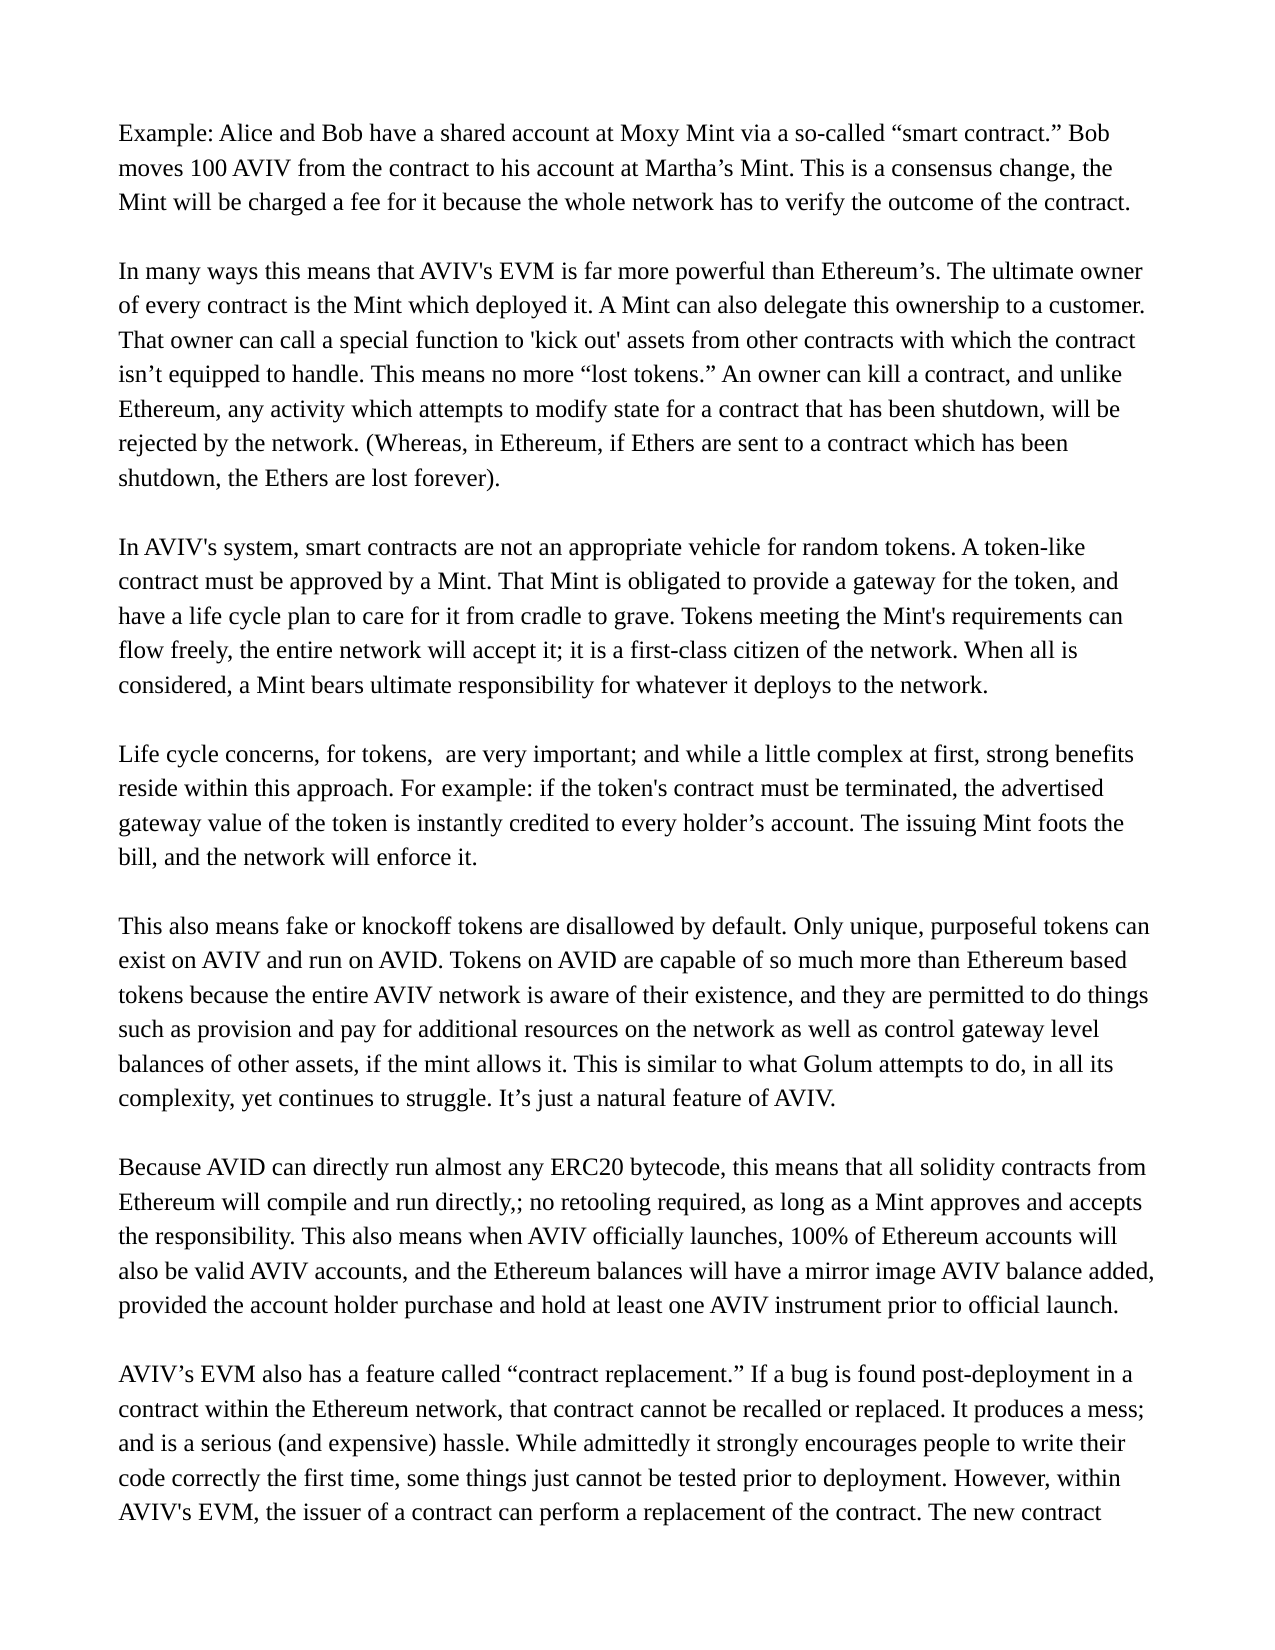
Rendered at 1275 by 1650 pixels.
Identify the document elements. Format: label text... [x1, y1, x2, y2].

text In AVIV's system, smart contracts are not an appropriate vehicle for random tokens. A token-like contract must be approved by a Mint. That Mint is obligated to provide a gateway for the token, and have a life cycle plan to care for it from cradle to grave. Tokens meeting the Mint's requirements can flow freely, the entire network will accept it; it is a first-class citizen of the network. When all is considered, a Mint bears ultimate responsibility for whatever it deploys to the network. [118, 532, 1157, 698]
text Life cycle concerns, for tokens, are very important; and while a little complex at first, strong benefits reside within this approach. For example: if the token's contract must be terminated, the advertised gateway value of the token is instantly credited to every holder’s account. The issuing Mint foots the bill, and the network will enforce it. [118, 739, 1157, 871]
text In many ways this means that AVIV's EVM is far more powerful than Ethereum’s. The ultimate owner of every contract is the Mint which deployed it. A Mint can also delegate this ownership to a customer. That owner can call a special function to 'kick out' assets from other contracts with which the contract isn’t equipped to handle. This means no more “lost tokens.” An owner can kill a contract, and unlike Ethereum, any activity which attempts to modify state for a contract that has been shutdown, will be rejected by the network. (Whereas, in Ethereum, if Ethers are sent to a contract which has been shutdown, the Ethers are lost forever). [118, 256, 1157, 492]
text Because AVID can directly run almost any ERC20 bytecode, this means that all solidity contracts from Ethereum will compile and run directly,; no retooling required, as long as a Mint approves and accepts the responsibility. This also means when AVIV officially launches, 100% of Ethereum accounts will also be valid AVIV accounts, and the Ethereum balances will have a mirror image AVIV balance added, provided the account holder purchase and hold at least one AVIV instrument prior to official launch. [118, 1152, 1157, 1319]
text This also means fake or knockoff tokens are disallowed by default. Only unique, purposeful tokens can exist on AVIV and run on AVID. Tokens on AVID are capable of so much more than Ethereum based tokens because the entire AVIV network is aware of their existence, and they are permitted to do things such as provision and pay for additional resources on the network as well as control gateway level balances of other assets, if the mint allows it. This is similar to what Golum attempts to do, in all its complexity, yet continues to struggle. It’s just a natural feature of AVIV. [118, 911, 1157, 1112]
text AVIV’s EVM also has a feature called “contract replacement.” If a bug is found post-deployment in a contract within the Ethereum network, that contract cannot be recalled or replaced. It produces a mess; and is a serious (and expensive) hassle. While admittedly it strongly encourages people to write their code correctly the first time, some things just cannot be tested prior to deployment. However, within AVIV's EVM, the issuer of a contract can perform a replacement of the contract. The new contract [118, 1359, 1157, 1526]
text Example: Alice and Bob have a shared account at Moxy Mint via a so-called “smart contract.” Bob moves 100 AVIV from the contract to his account at Martha’s Mint. This is a consensus change, the Mint will be charged a fee for it because the whole network has to verify the outcome of the contract. [118, 118, 1157, 216]
